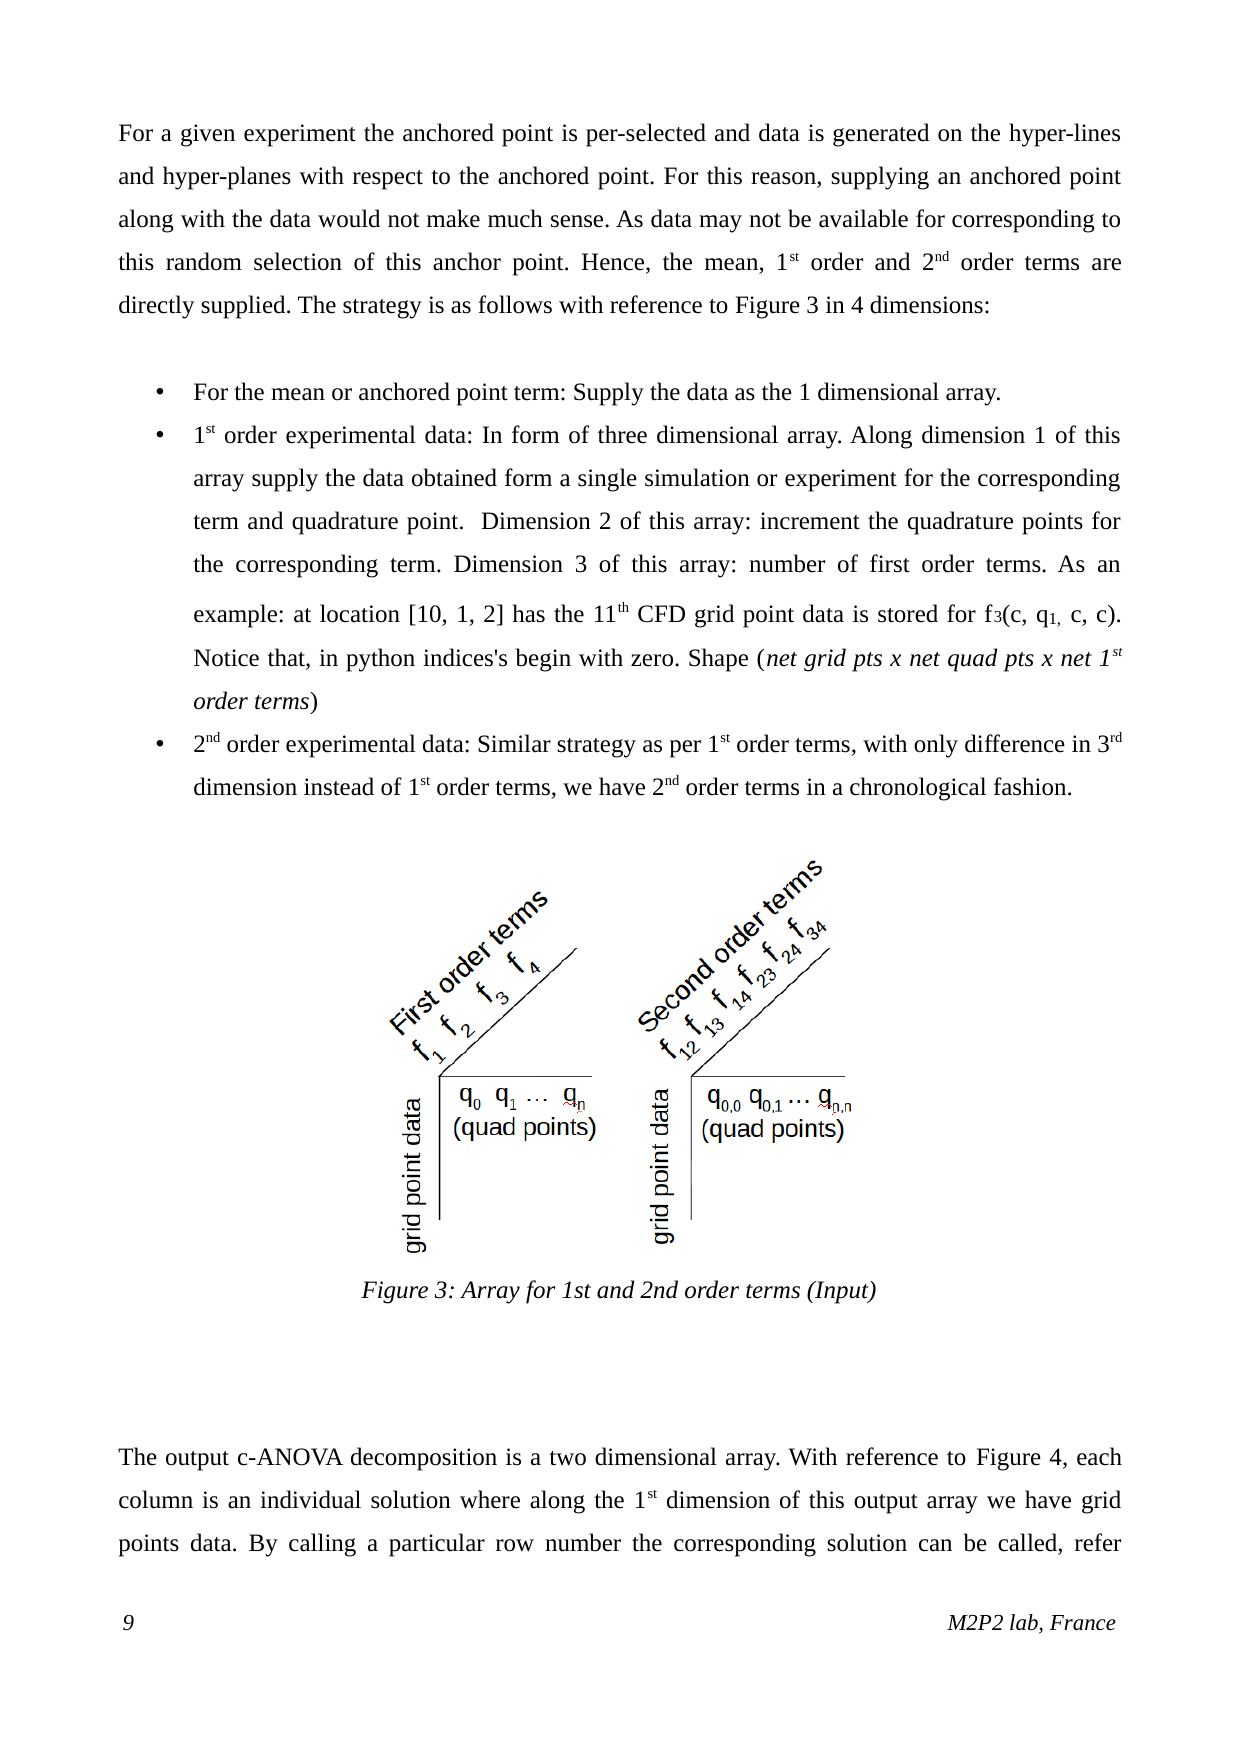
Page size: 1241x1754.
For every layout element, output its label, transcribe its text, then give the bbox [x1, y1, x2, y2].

text For a given experiment the anchored point is per-selected and data is generated on the hyper-lines and hyper-planes with respect to the anchored point. For this reason, supplying an anchored point along with the data would not make much sense. As data may not be available for corresponding to this random selection of this anchor point. Hence, the mean, 1st order and 2nd order terms are directly supplied. The strategy is as follows with reference to Figure 3 in 4 dimensions: [118, 118, 1122, 319]
text Figure 3: Array for 1st and 2nd order terms (Input) [302, 843, 938, 1304]
list 1st order experimental data: In form of three dimensional array. Along dimension 1 of this array supply the data obtained form a single simulation or experiment for the corresponding term and quadrature point. Dimension 2 of this array: increment the quadrature points for the corresponding term. Dimension 3 of this array: number of first order terms. As an example: at location [10, 1, 2] has the 11th CFD grid point data is stored for f3(c, q1, c, c). Notice that, in python indices's begin with zero. Shape (net grid pts x net quad pts x net 1st order terms) [156, 420, 1122, 715]
list 2nd order experimental data: Similar strategy as per 1st order terms, with only difference in 3rd dimension instead of 1st order terms, we have 2nd order terms in a chronological fashion. [156, 729, 1122, 801]
list For the mean or anchored point term: Supply the data as the 1 dimensional array. [156, 377, 1122, 406]
picture [372, 843, 869, 1275]
text The output c-ANOVA decomposition is a two dimensional array. With reference to Figure 4, each column is an individual solution where along the 1st dimension of this output array we have grid points data. By calling a particular row number the corresponding solution can be called, refer [118, 1442, 1122, 1557]
